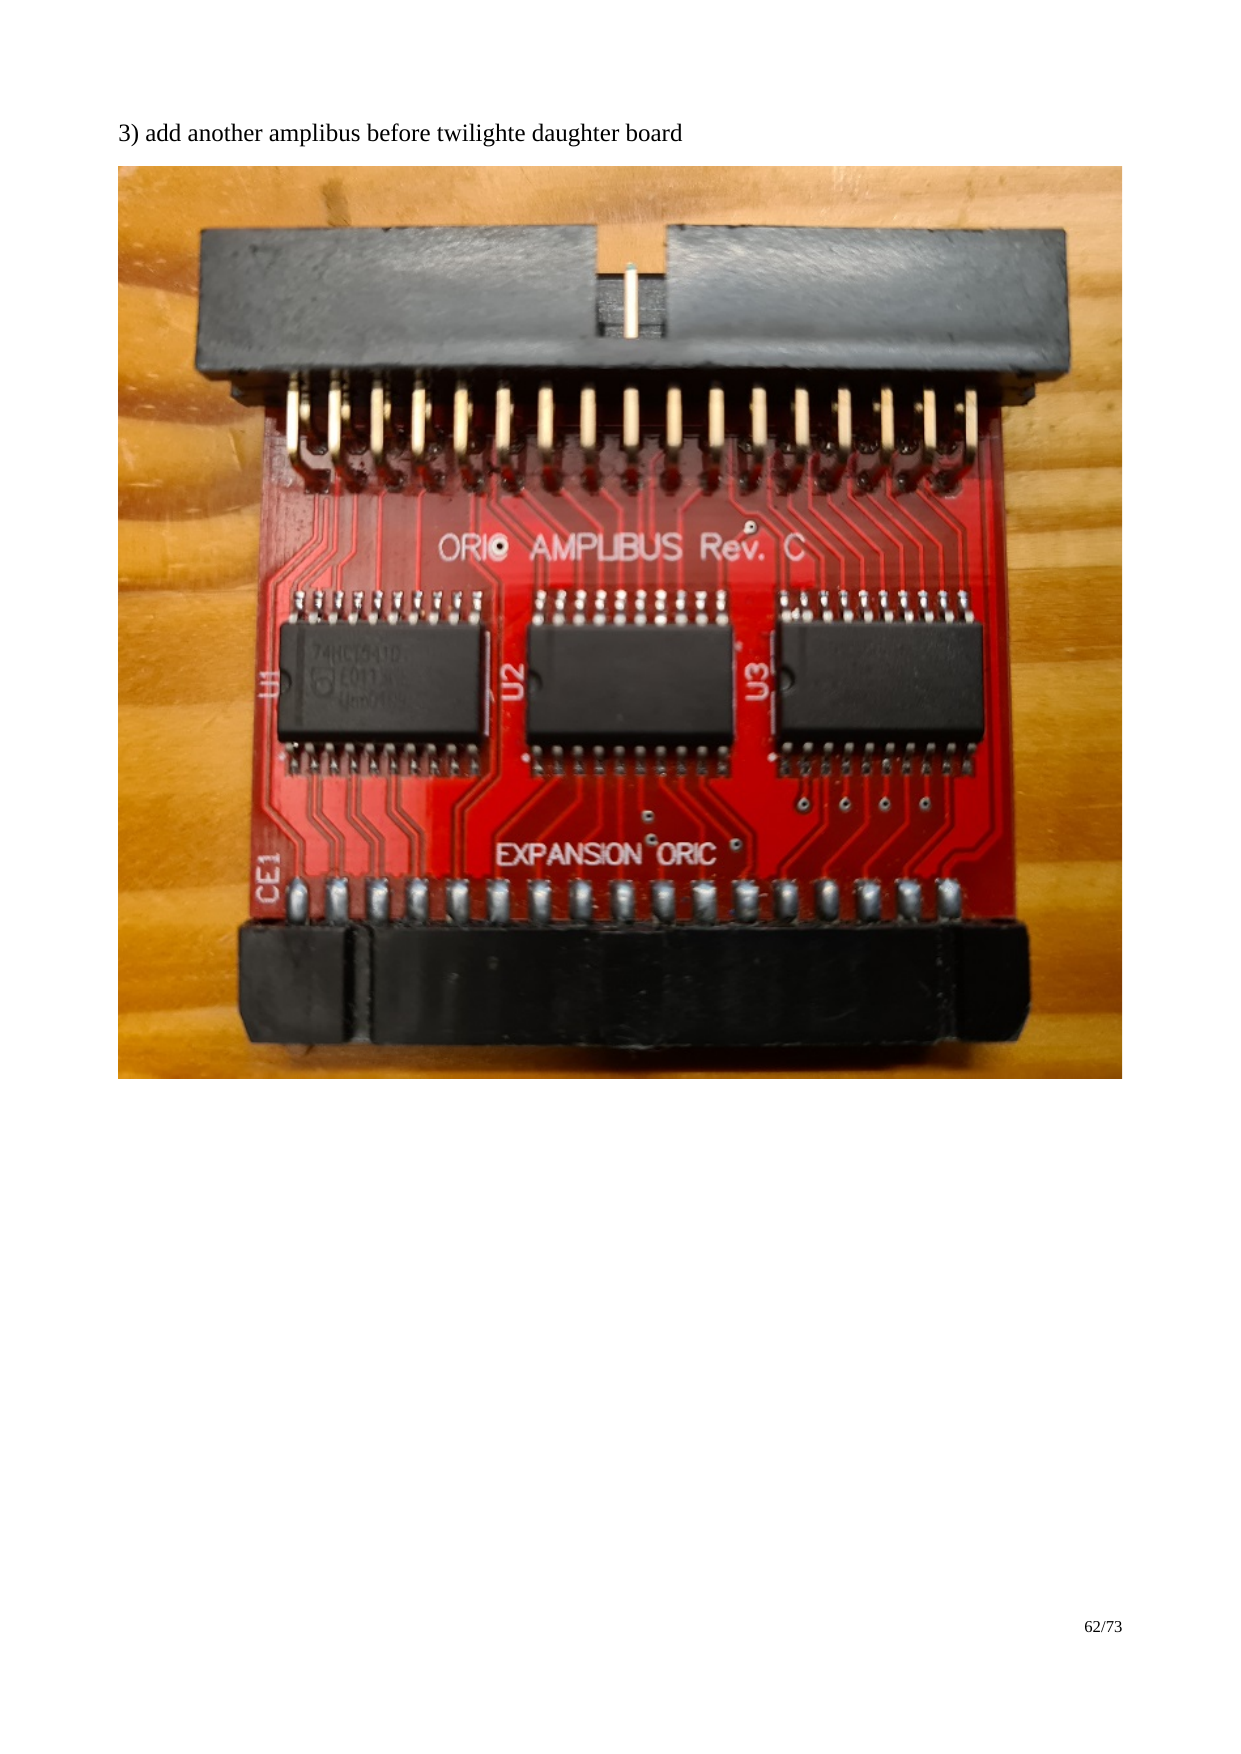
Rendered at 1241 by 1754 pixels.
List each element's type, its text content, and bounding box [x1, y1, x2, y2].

text 3) add another amplibus before twilighte daughter board [118, 118, 1122, 147]
picture [118, 166, 1123, 1079]
